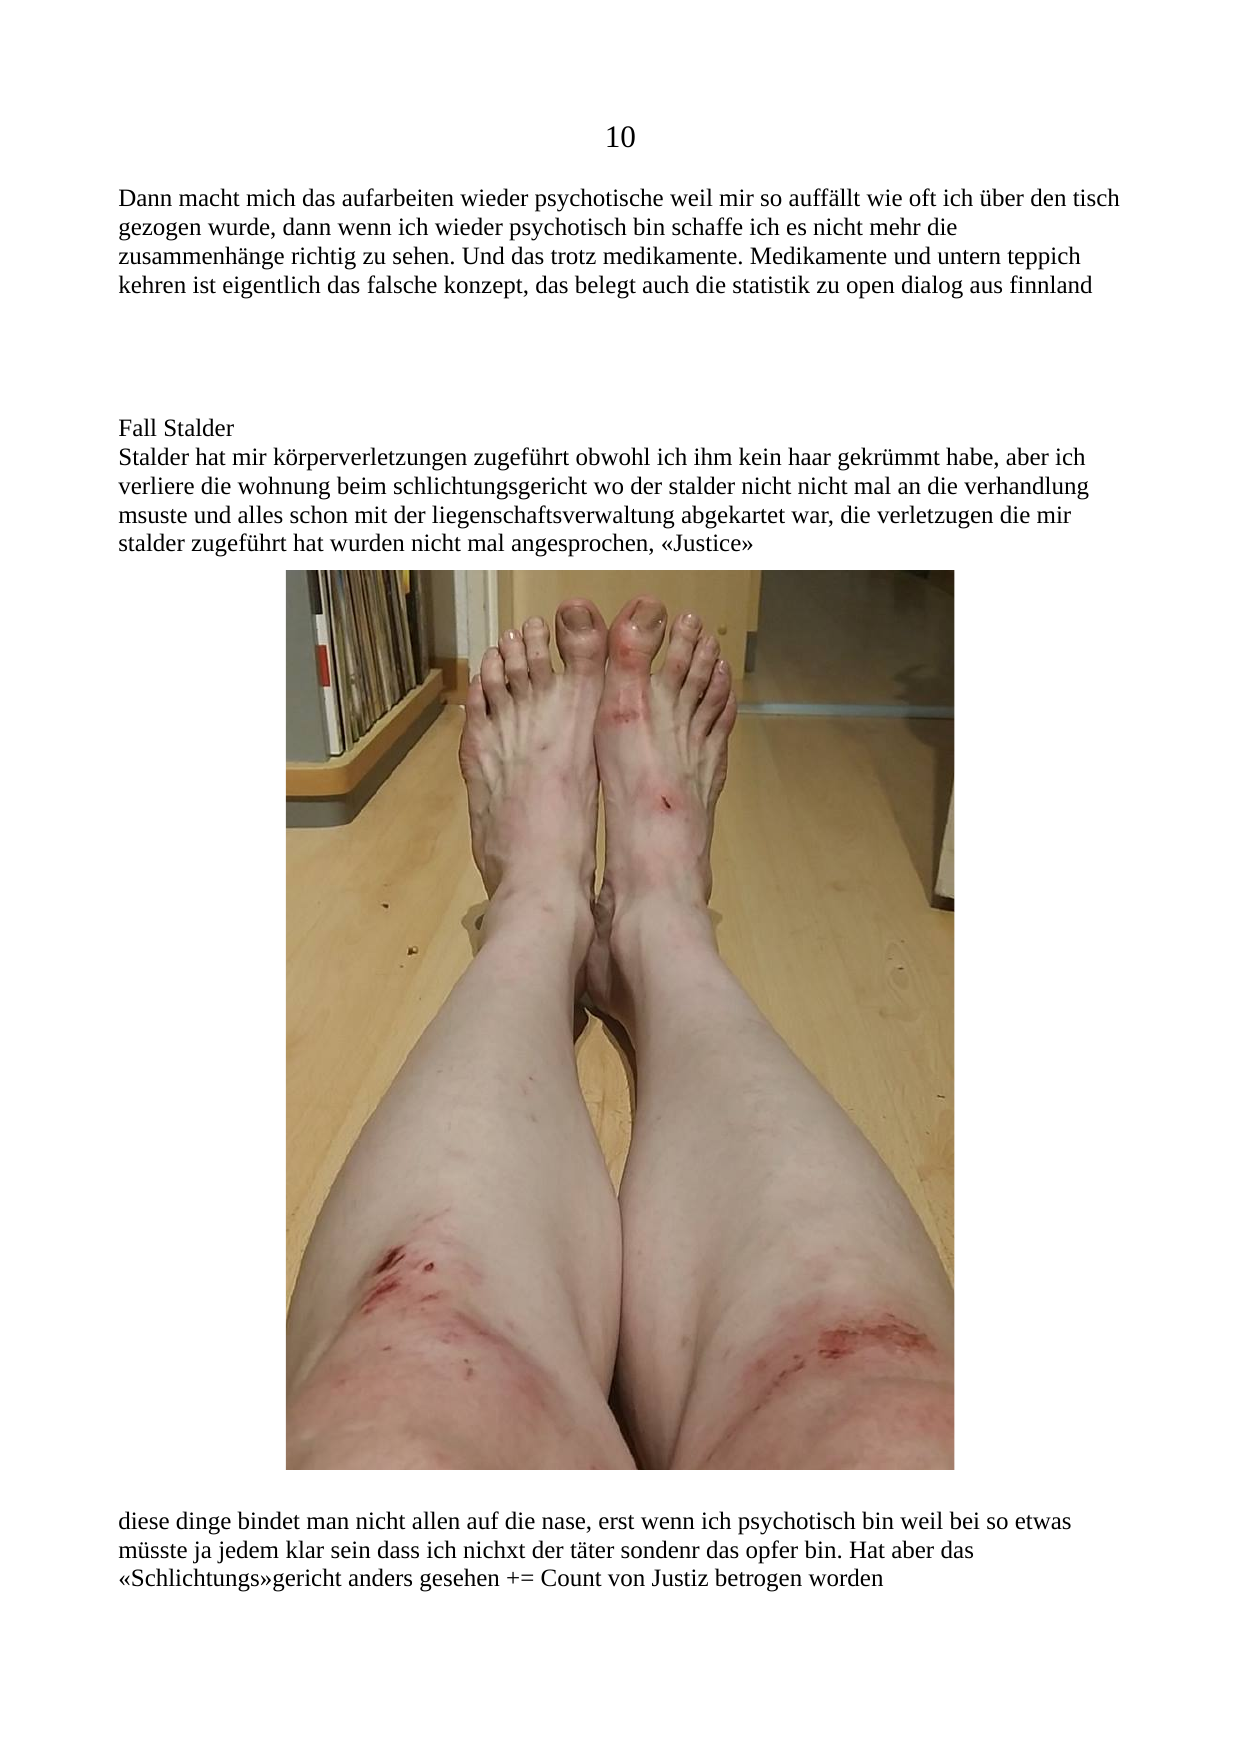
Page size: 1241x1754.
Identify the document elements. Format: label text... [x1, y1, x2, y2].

text Dann macht mich das aufarbeiten wieder psychotische weil mir so auffällt wie oft ich über den tisch gezogen wurde, dann wenn ich wieder psychotisch bin schaffe ich es nicht mehr die zusammenhänge richtig zu sehen. Und das trotz medikamente. Medikamente und untern teppich kehren ist eigentlich das falsche konzept, das belegt auch die statistik zu open dialog aus finnland [118, 183, 1122, 298]
text Fall Stalder [118, 413, 1122, 442]
picture [285, 570, 955, 1470]
text Stalder hat mir körperverletzungen zugeführt obwohl ich ihm kein haar gekrümmt habe, aber ich verliere die wohnung beim schlichtungsgericht wo der stalder nicht nicht mal an die verhandlung msuste und alles schon mit der liegenschaftsverwaltung abgekartet war, die verletzugen die mir stalder zugeführt hat wurden nicht mal angesprochen, «Justice» [118, 442, 1122, 557]
text diese dinge bindet man nicht allen auf die nase, erst wenn ich psychotisch bin weil bei so etwas müsste ja jedem klar sein dass ich nichxt der täter sondenr das opfer bin. Hat aber das «Schlichtungs»gericht anders gesehen += Count von Justiz betrogen worden [118, 1506, 1122, 1592]
